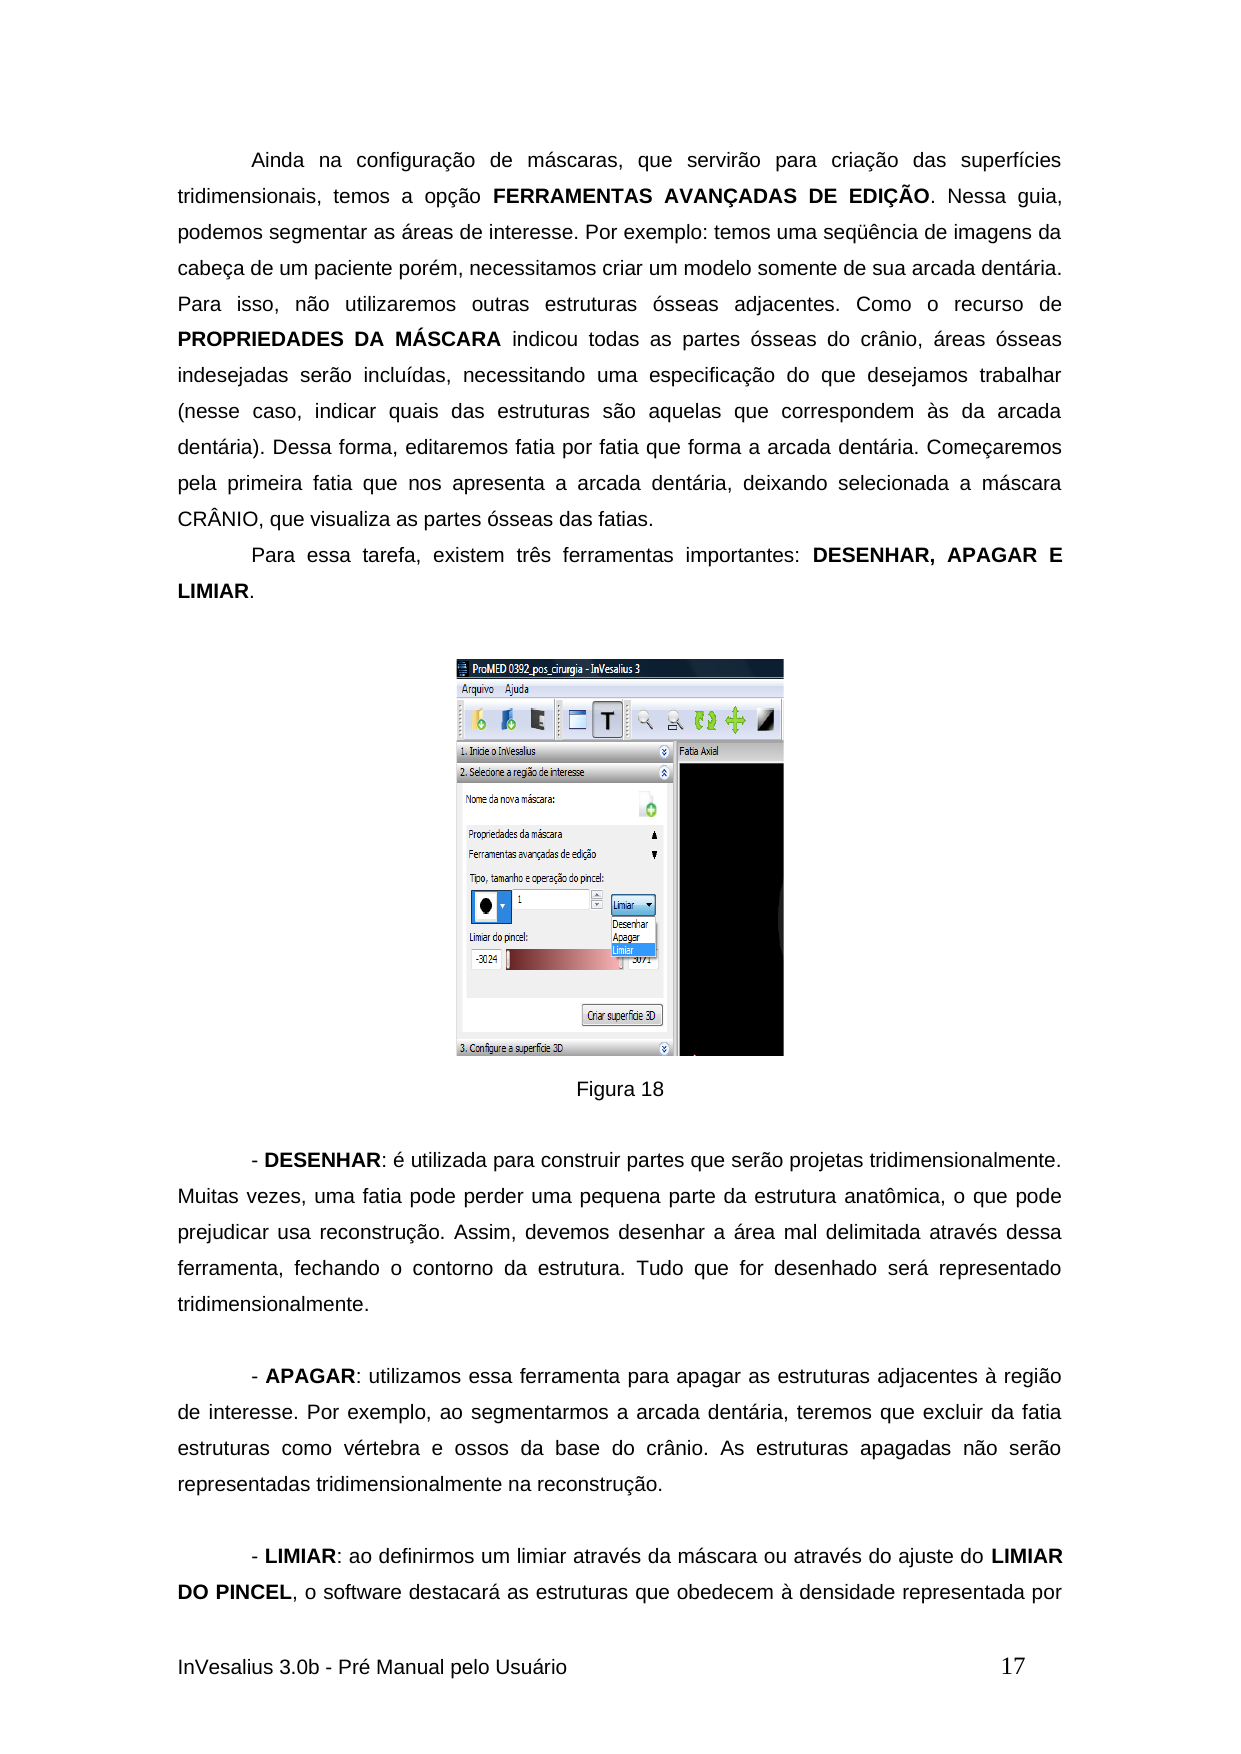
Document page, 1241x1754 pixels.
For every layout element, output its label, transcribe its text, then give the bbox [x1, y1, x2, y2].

text - LIMIAR: ao definirmos um limiar através da máscara ou através do ajuste do LIMIAR DO PINCEL, o software destacará as estruturas que obedecem à densidade representada por [177, 1544, 1063, 1603]
text Para essa tarefa, existem três ferramentas importantes: DESENHAR, APAGAR E LIMIAR. [177, 543, 1063, 603]
text Ainda na configuração de máscaras, que servirão para criação das superfícies tridimensionais, temos a opção FERRAMENTAS AVANÇADAS DE EDIÇÃO. Nessa guia, podemos segmentar as áreas de interesse. Por exemplo: temos uma seqüência de imagens da cabeça de um paciente porém, necessitamos criar um modelo somente de sua arcada dentária. Para isso, não utilizaremos outras estruturas ósseas adjacentes. Como o recurso de PROPRIEDADES DA MÁSCARA indicou todas as partes ósseas do crânio, áreas ósseas indesejadas serão incluídas, necessitando uma especificação do que desejamos trabalhar (nesse caso, indicar quais das estruturas são aquelas que correspondem às da arcada dentária). Dessa forma, editaremos fatia por fatia que forma a arcada dentária. Começaremos pela primeira fatia que nos apresenta a arcada dentária, deixando selecionada a máscara CRÂNIO, que visualiza as partes ósseas das fatias. [177, 148, 1063, 531]
text - DESENHAR: é utilizada para construir partes que serão projetas tridimensionalmente. Muitas vezes, uma fatia pode perder uma pequena parte da estrutura anatômica, o que pode prejudicar usa reconstrução. Assim, devemos desenhar a área mal delimitada através dessa ferramenta, fechando o contorno da estrutura. Tudo que for desenhado será representado tridimensionalmente. [177, 1148, 1063, 1316]
text - APAGAR: utilizamos essa ferramenta para apagar as estruturas adjacentes à região de interesse. Por exemplo, ao segmentarmos a arcada dentária, teremos que excluir da fatia estruturas como vértebra e ossos da base do crânio. As estruturas apagadas não serão representadas tridimensionalmente na reconstrução. [177, 1364, 1063, 1496]
text Figura 18 [177, 1076, 1063, 1100]
